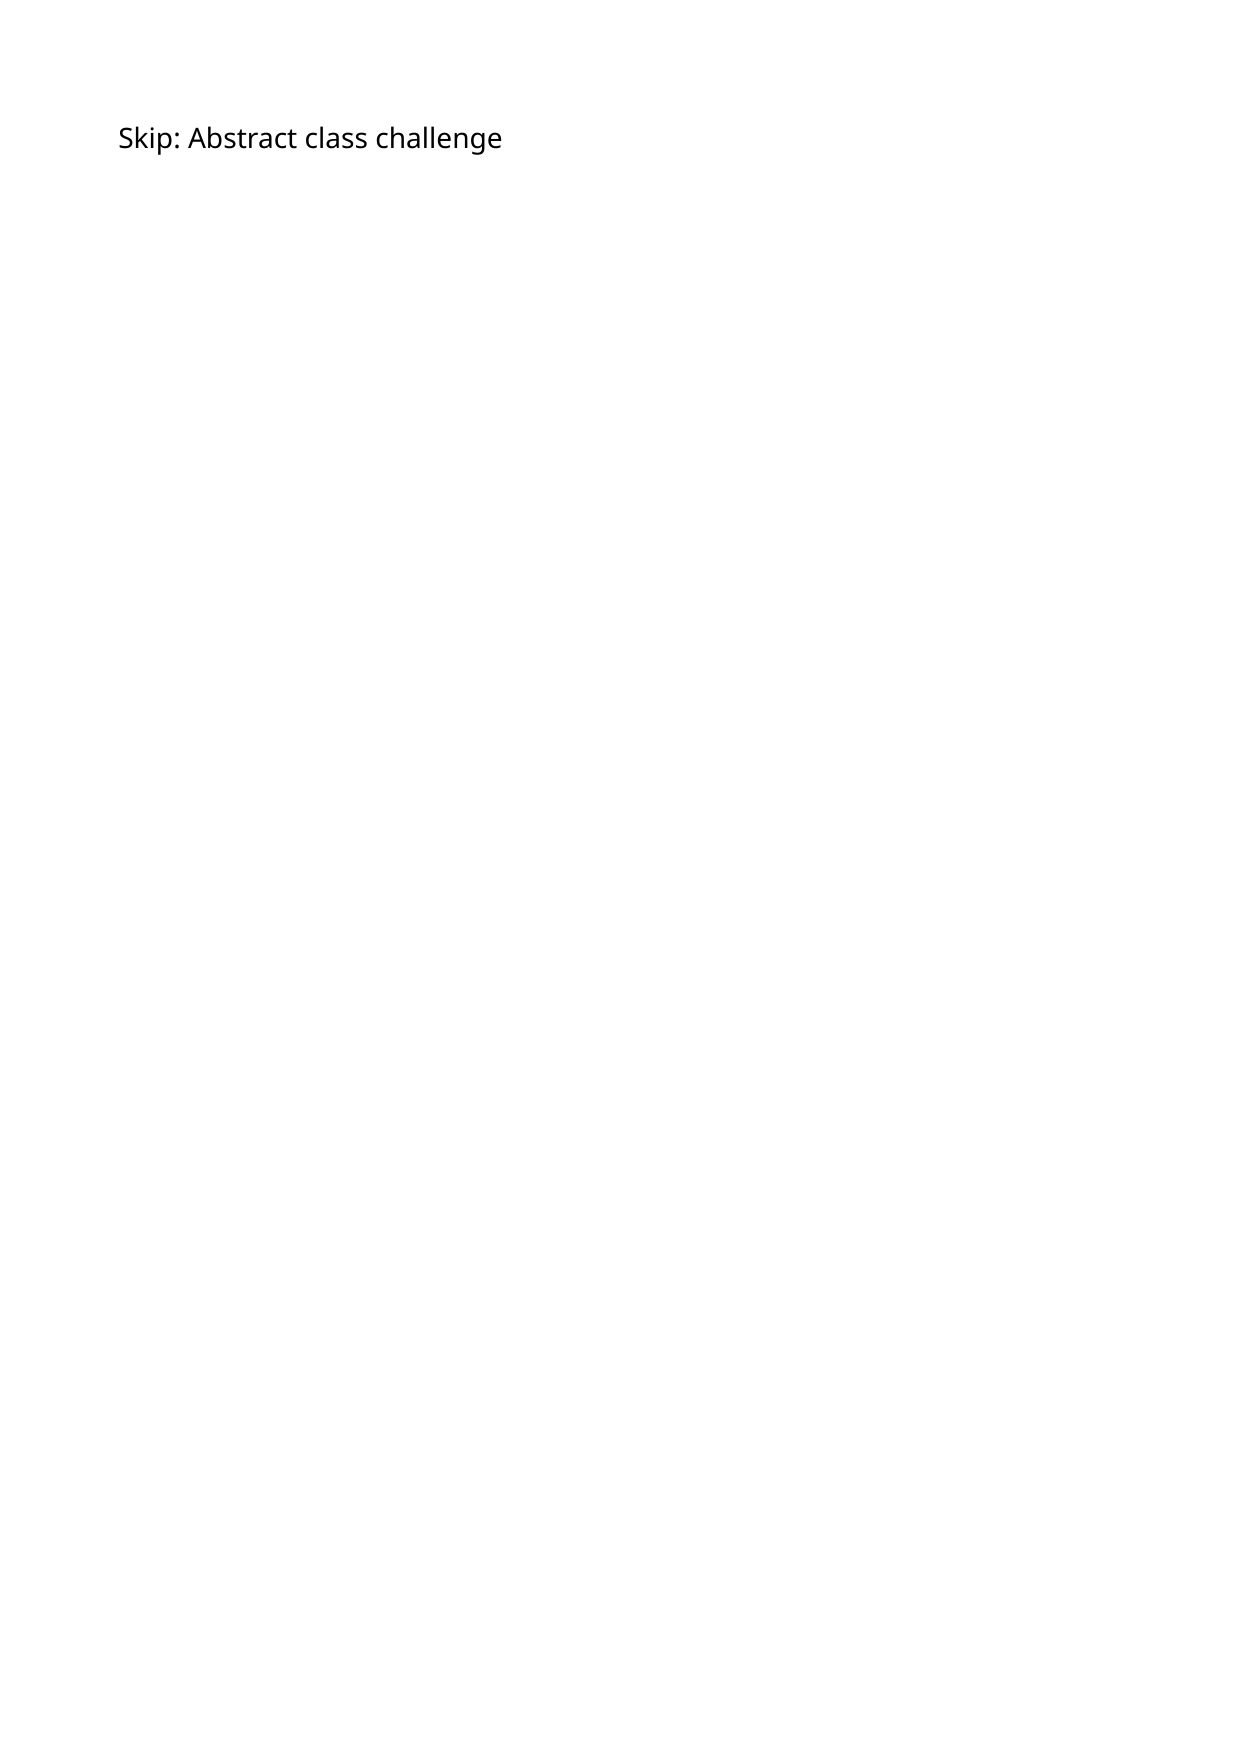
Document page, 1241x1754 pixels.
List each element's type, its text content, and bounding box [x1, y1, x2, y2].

text Skip: Abstract class challenge [118, 118, 1122, 156]
